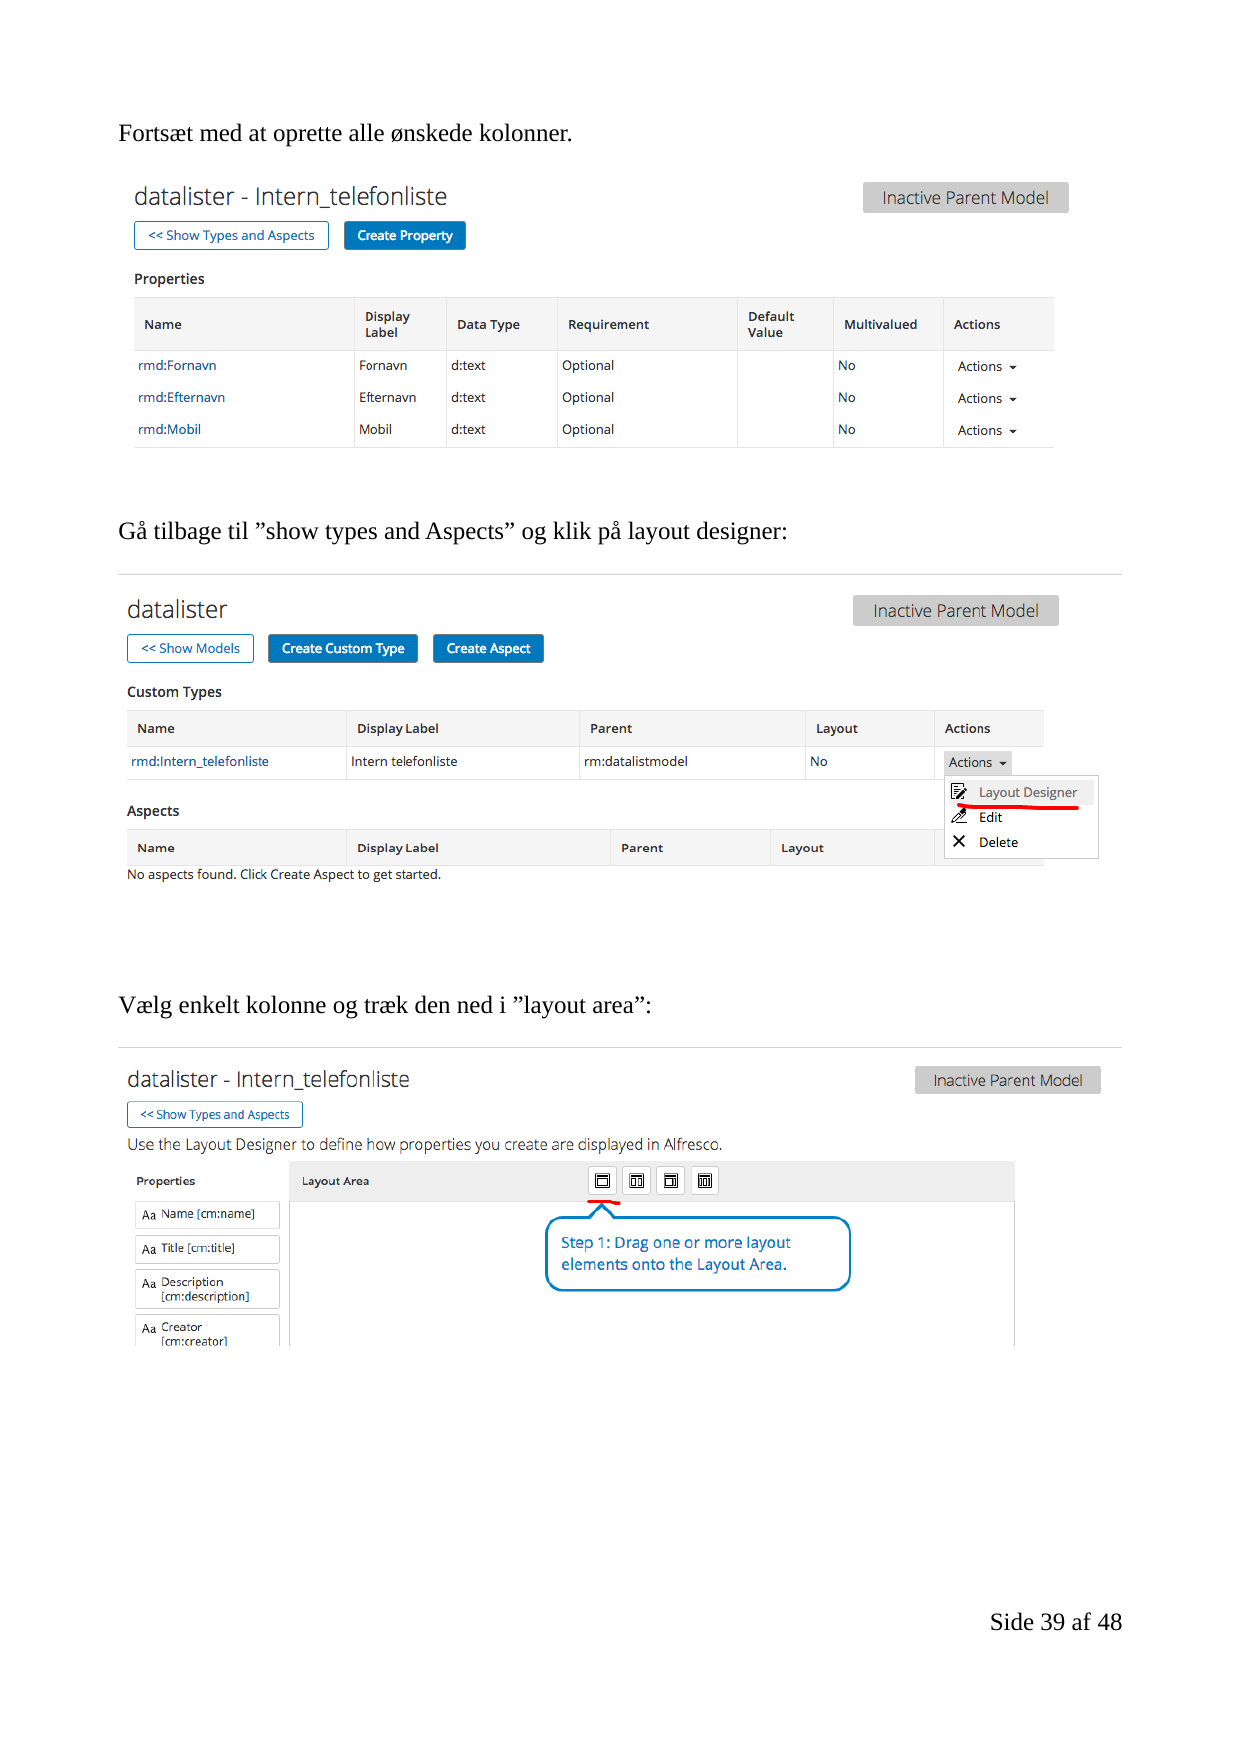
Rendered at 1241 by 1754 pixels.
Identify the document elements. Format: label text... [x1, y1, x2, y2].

text Fortsæt med at oprette alle ønskede kolonner. [118, 118, 1122, 147]
text Vælg enkelt kolonne og træk den ned i ”layout area”: [118, 990, 1122, 1018]
picture [118, 573, 1123, 990]
text Gå tilbage til ”show types and Aspects” og klik på layout designer: [118, 516, 1122, 544]
picture [118, 1047, 1123, 1346]
picture [118, 175, 1123, 487]
